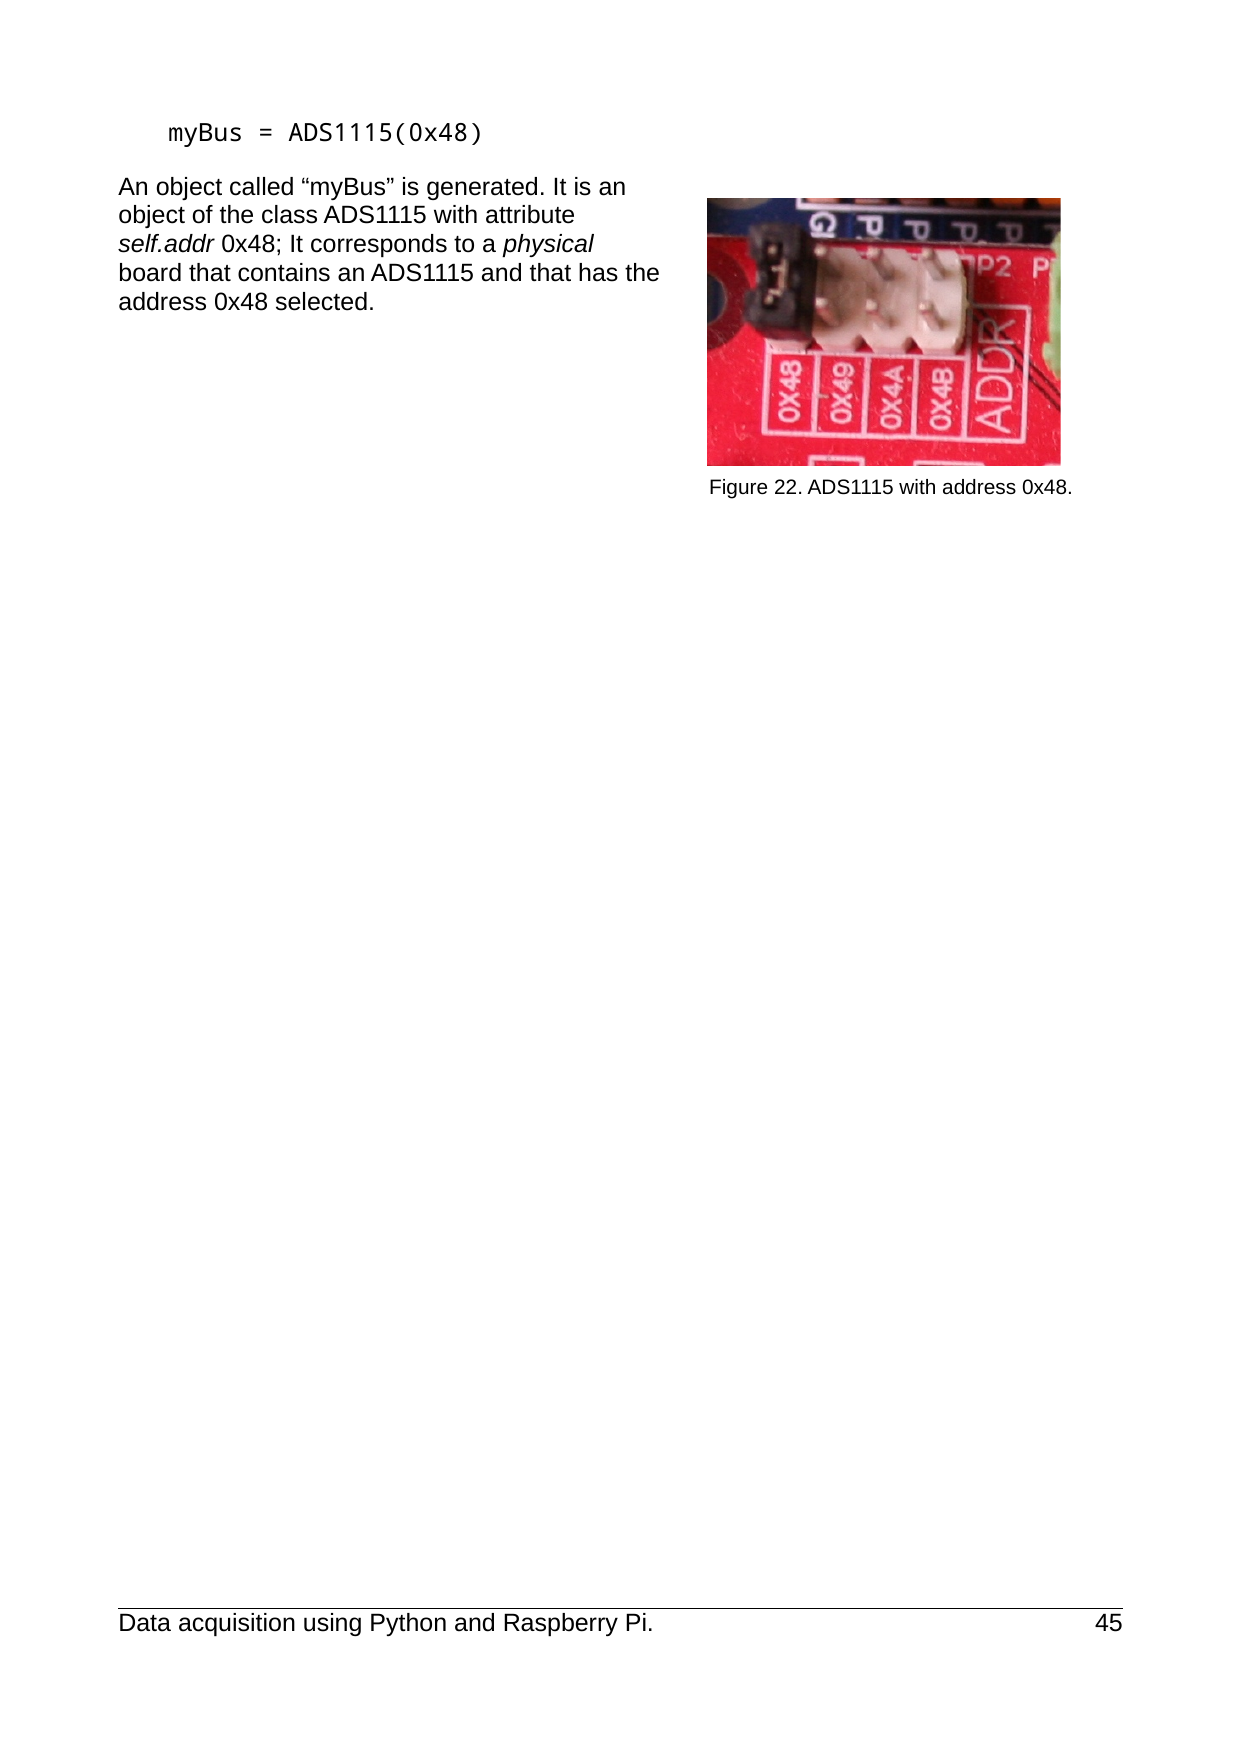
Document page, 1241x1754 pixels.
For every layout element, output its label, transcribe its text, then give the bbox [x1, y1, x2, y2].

text myBus = ADS1115(0x48) [118, 118, 1122, 172]
text Figure 22. ADS1115 with address 0x48. [118, 475, 1122, 499]
text An object called “myBus” is generated. It is an object of the class ADS1115 with attribute self.addr 0x48; It corresponds to a physical board that contains an ADS1115 and that has the address 0x48 selected. [118, 172, 1122, 316]
picture [707, 198, 1061, 466]
